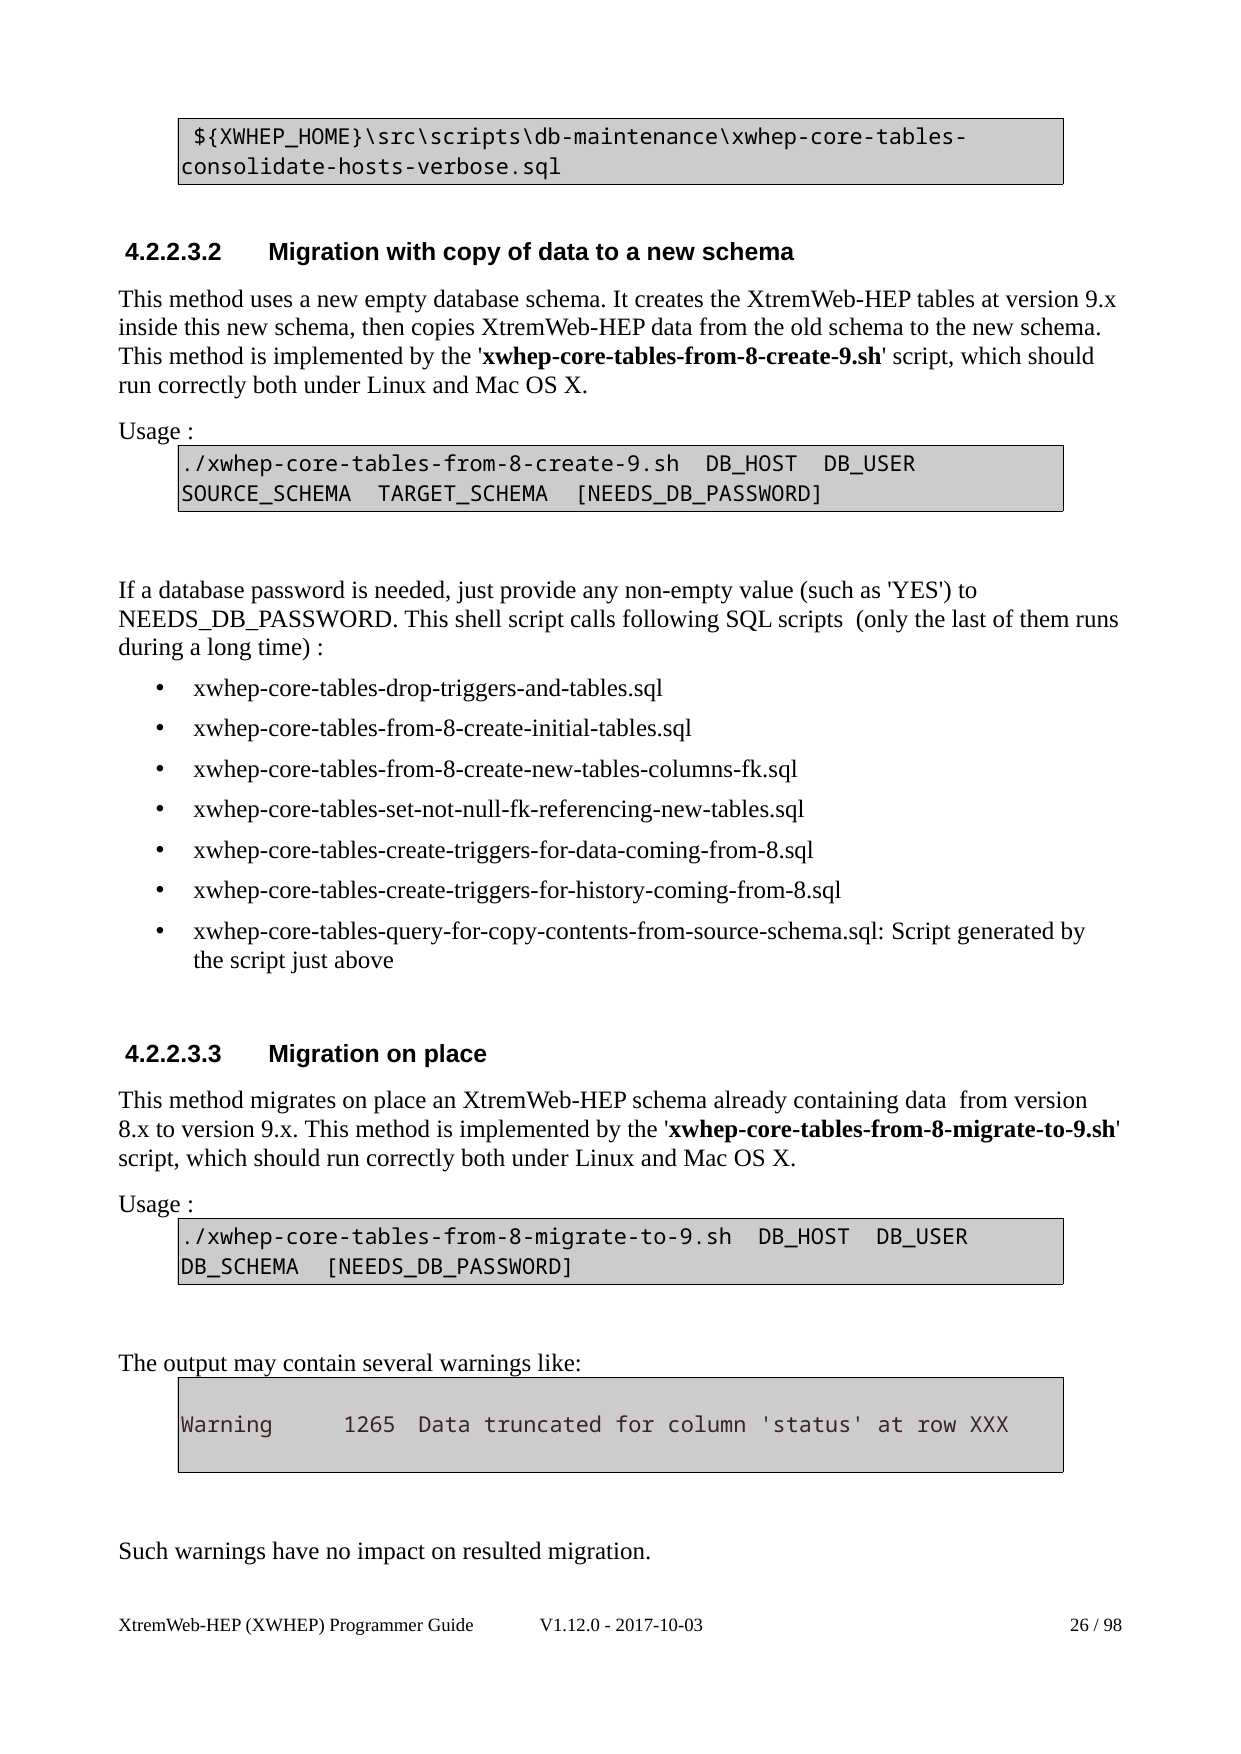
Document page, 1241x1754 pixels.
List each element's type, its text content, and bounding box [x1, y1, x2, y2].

text Such warnings have no impact on resulted migration. [118, 1536, 1122, 1565]
text ./xwhep-core-tables-from-8-migrate-to-9.sh DB_HOST DB_USER DB_SCHEMA [NEEDS_DB_PASSWORD] [179, 1219, 1063, 1284]
subtitle Migration with copy of data to a new schema [118, 237, 1122, 266]
text This method uses a new empty database schema. It creates the XtremWeb-HEP tables at version 9.x inside this new schema, then copies XtremWeb-HEP data from the old schema to the new schema. This method is implemented by the 'xwhep-core-tables-from-8-create-9.sh' script, which should run correctly both under Linux and Mac OS X. [118, 284, 1122, 399]
text Warning 1265 Data truncated for column 'status' at row XXX [179, 1406, 1063, 1436]
list xwhep-core-tables-drop-triggers-and-tables.sql [156, 673, 1122, 702]
subtitle Migration on place [118, 1039, 1122, 1068]
text Usage : [118, 416, 1122, 445]
list xwhep-core-tables-set-not-null-fk-referencing-new-tables.sql [156, 794, 1122, 823]
text Usage : [118, 1189, 1122, 1218]
list xwhep-core-tables-from-8-create-initial-tables.sql [156, 713, 1122, 742]
text This method migrates on place an XtremWeb-HEP schema already containing data from version 8.x to version 9.x. This method is implemented by the 'xwhep-core-tables-from-8-migrate-to-9.sh' script, which should run correctly both under Linux and Mac OS X. [118, 1085, 1122, 1172]
list xwhep-core-tables-from-8-create-new-tables-columns-fk.sql [156, 754, 1122, 783]
list xwhep-core-tables-query-for-copy-contents-from-source-schema.sql: Script generated by the script just above [156, 916, 1122, 974]
list xwhep-core-tables-create-triggers-for-data-coming-from-8.sql [156, 835, 1122, 864]
text ./xwhep-core-tables-from-8-create-9.sh DB_HOST DB_USER SOURCE_SCHEMA TARGET_SCHEMA [NEEDS_DB_PASSWORD] [179, 446, 1063, 511]
list xwhep-core-tables-create-triggers-for-history-coming-from-8.sql [156, 876, 1122, 904]
text The output may contain several warnings like: [118, 1348, 1122, 1377]
text ${XWHEP_HOME}\src\scripts\db-maintenance\xwhep-core-tables-consolidate-hosts-verbose.sql [179, 119, 1063, 184]
text If a database password is needed, just provide any non-empty value (such as 'YES') to NEEDS_DB_PASSWORD. This shell script calls following SQL scripts (only the last of them runs during a long time) : [118, 575, 1122, 661]
